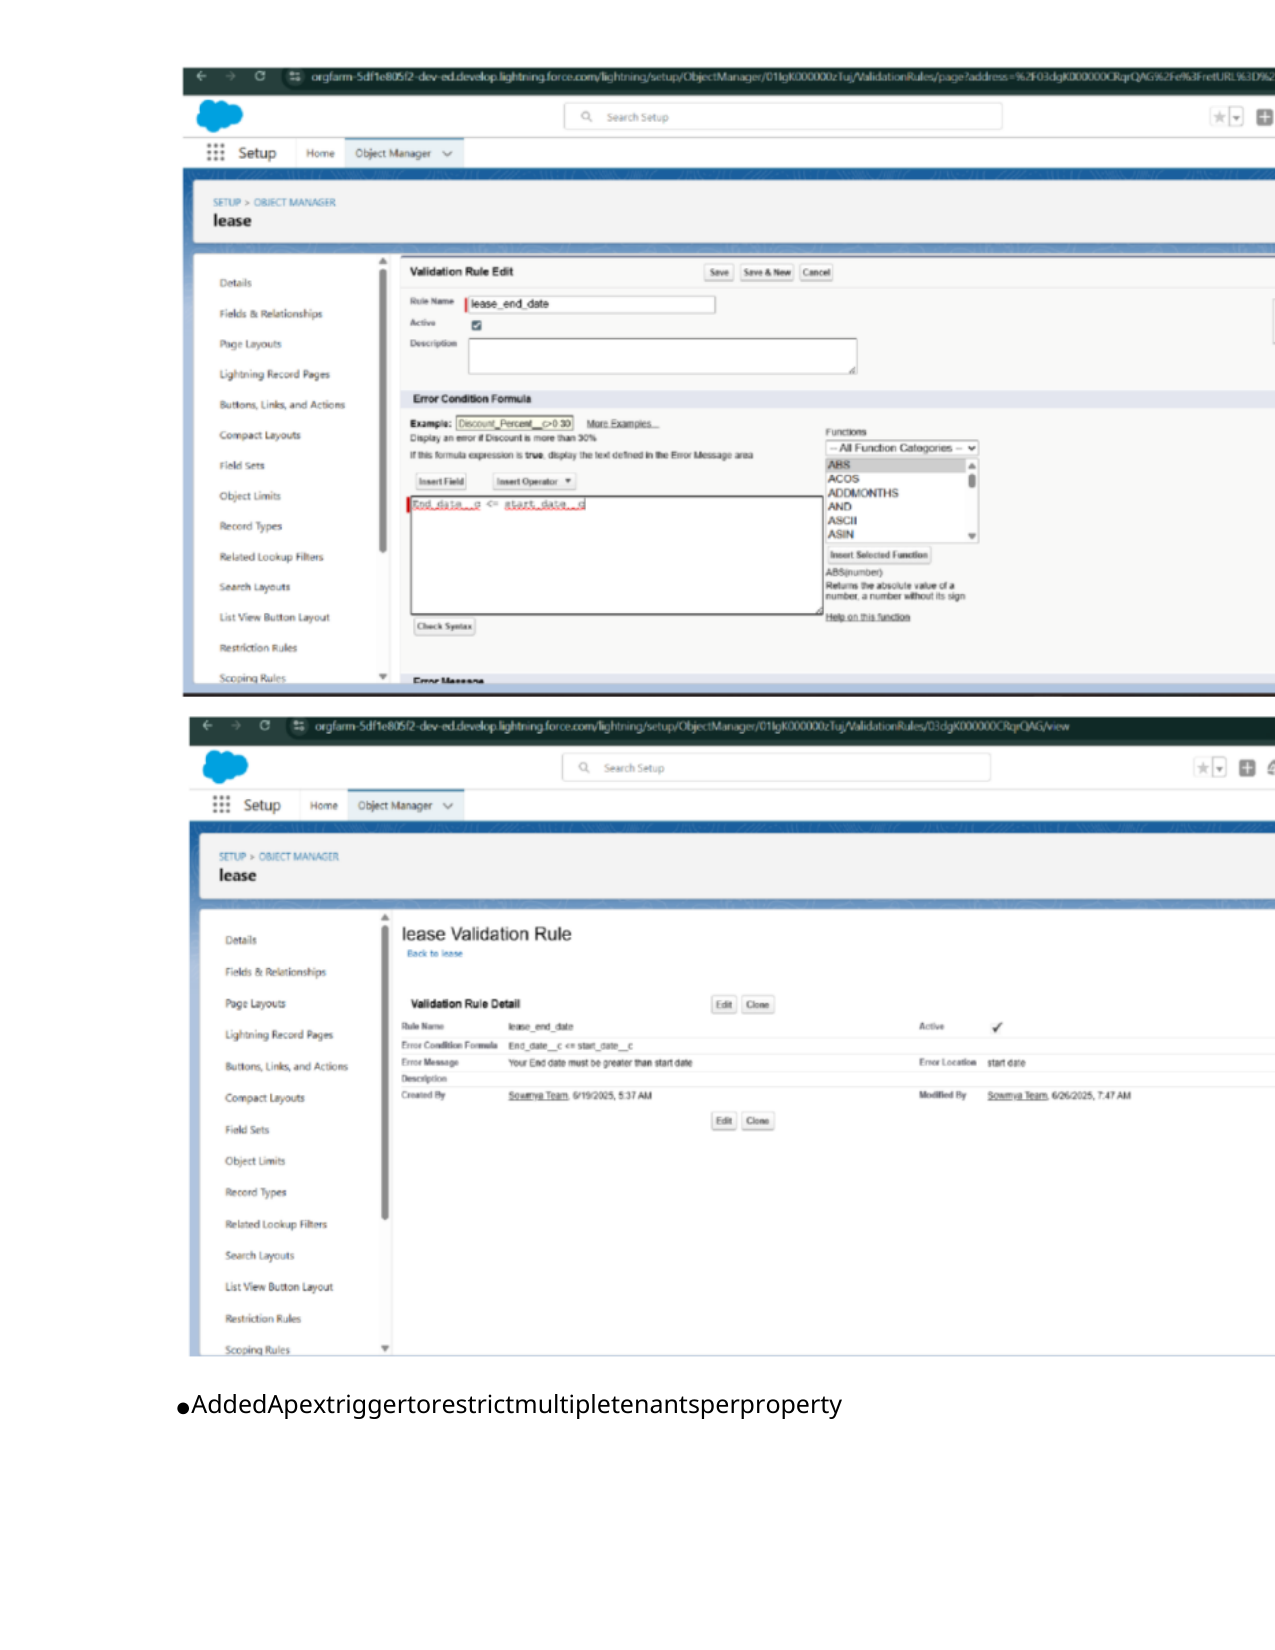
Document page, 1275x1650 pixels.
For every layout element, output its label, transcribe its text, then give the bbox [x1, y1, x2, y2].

text ●AddedApextriggertorestrictmultipletenantsperproperty [175, 1374, 1162, 1422]
